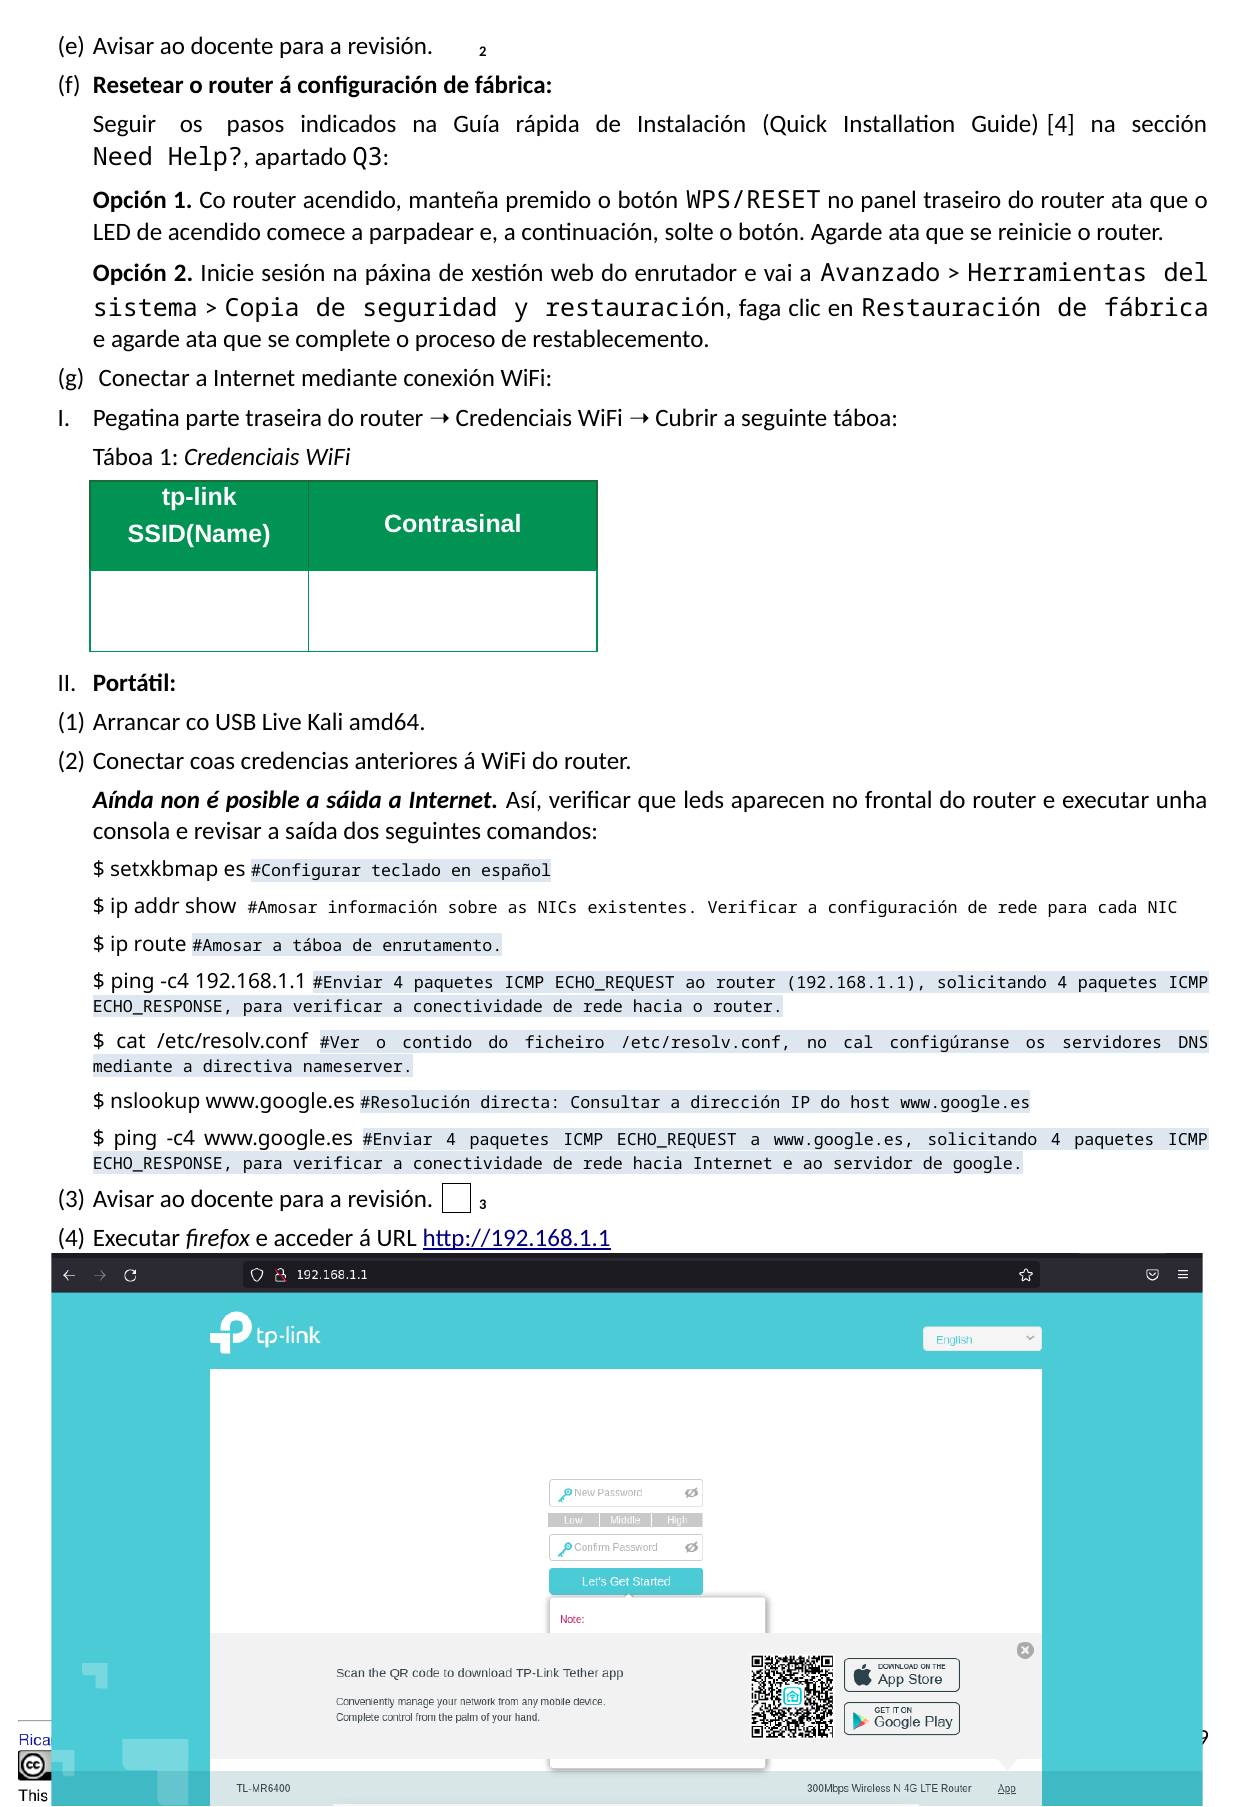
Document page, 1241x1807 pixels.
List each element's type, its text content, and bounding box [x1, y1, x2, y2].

list $ ping -c4 www.google.es #Enviar 4 paquetes ICMP ECHO_REQUEST a www.google.es, solicitando 4 paquetes ICMP ECHO_RESPONSE, para verificar a conectividade de rede hacia Internet e ao servidor de google. [57, 1123, 1209, 1174]
list Avisar ao docente para a revisión. 3 [57, 1183, 442, 1213]
list $ setxkbmap es #Configurar teclado en español [57, 854, 1209, 883]
list $ cat /etc/resolv.conf #Ver o contido do ficheiro /etc/resolv.conf, no cal configúranse os servidores DNS mediante a directiva nameserver. [57, 1026, 1209, 1077]
table_header Contrasinal [309, 482, 596, 569]
list Arrancar co USB Live Kali amd64. [57, 706, 1209, 737]
list $ ip addr show #Amosar información sobre as NICs existentes. Verificar a configuración de rede para cada NIC [57, 892, 1209, 920]
list Táboa 1: Credenciais WiFi [57, 441, 1209, 472]
list Pegatina parte traseira do router ➝ Credenciais WiFi ➝ Cubrir a seguinte táboa: [57, 402, 1209, 432]
list Conectar a Internet mediante conexión WiFi: [57, 362, 1209, 393]
table_header tp-link SSID(Name) [91, 482, 308, 569]
picture [8, 1253, 1203, 1806]
list Resetear o router á configuración de fábrica: [57, 69, 1209, 100]
list Opción 2. Inicie sesión na páxina de xestión web do enrutador e vai a Avanzado > Herramientas del sistema > Copia de seguridad y restauración, faga clic en Restauración de fábrica e agarde ata que se complete o proceso de restablecemento. [57, 255, 1209, 354]
table_cell [309, 571, 596, 651]
list $ ip route #Amosar a táboa de enrutamento. [57, 929, 1209, 957]
list Seguir os pasos indicados na Guía rápida de Instalación (Quick Installation Guide) [4] na sección Need Help?, apartado Q3: [57, 108, 1209, 173]
list Avisar ao docente para a revisión. 3 [471, 1183, 1209, 1213]
table_cell [91, 571, 308, 651]
list Conectar coas credencias anteriores á WiFi do router. [57, 745, 1209, 776]
list Avisar ao docente para a revisión. 2 [57, 30, 1209, 60]
list $ ping -c4 192.168.1.1 #Enviar 4 paquetes ICMP ECHO_REQUEST ao router (192.168.1.1), solicitando 4 paquetes ICMP ECHO_RESPONSE, para verificar a conectividade de rede hacia o router. [57, 966, 1209, 1017]
list Avisar ao docente para a revisión. 3 [443, 1184, 470, 1212]
list Executar firefox e acceder á URL http://192.168.1.1 [57, 1222, 1209, 1253]
list Opción 1. Co router acendido, manteña premido o botón WPS/RESET no panel traseiro do router ata que o LED de acendido comece a parpadear e, a continuación, solte o botón. Agarde ata que se reinicie o router. [57, 182, 1209, 246]
list Portátil: [57, 667, 1209, 697]
list Aínda non é posible a sáida a Internet. Así, verificar que leds aparecen no frontal do router e executar unha consola e revisar a saída dos seguintes comandos: [57, 785, 1209, 846]
list $ nslookup www.google.es #Resolución directa: Consultar a dirección IP do host www.google.es [57, 1086, 1209, 1114]
